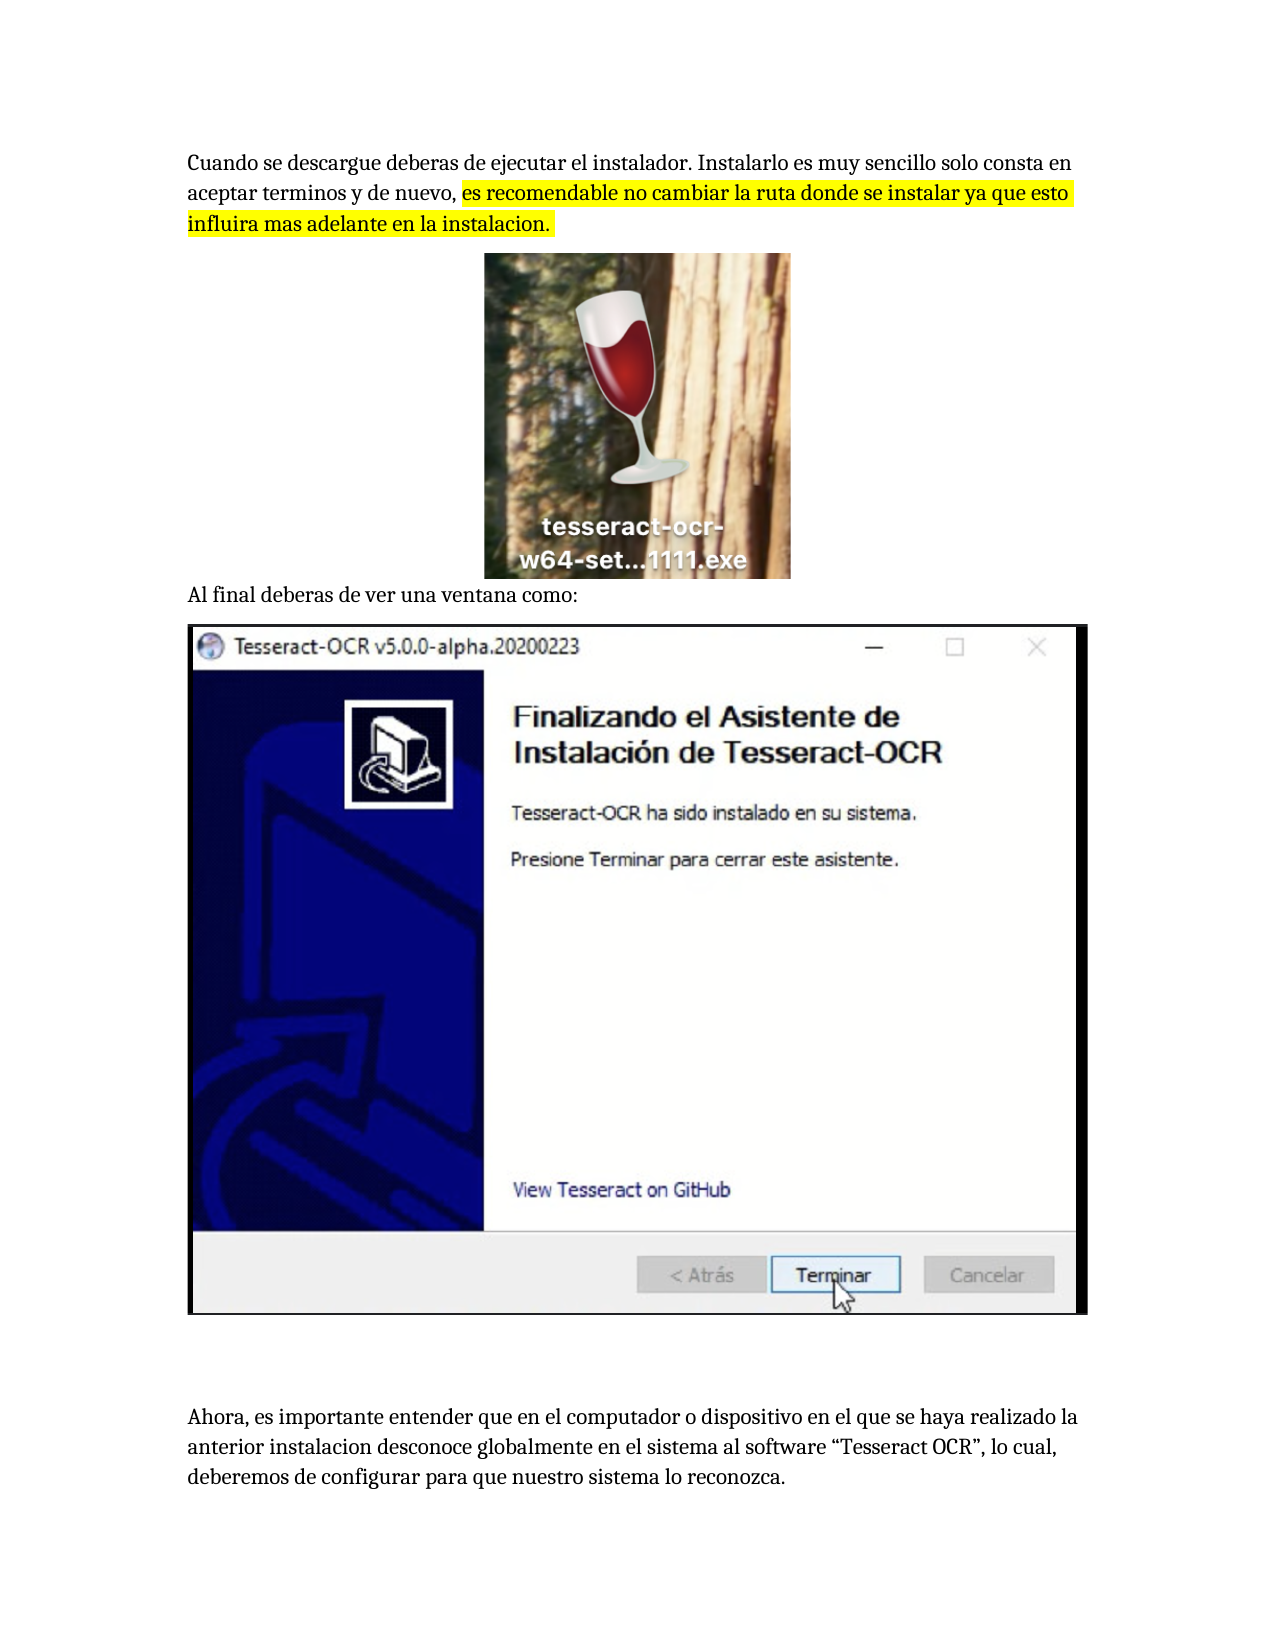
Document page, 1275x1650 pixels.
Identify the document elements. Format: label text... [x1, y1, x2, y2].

picture [187, 624, 1088, 1315]
text Al final deberas de ver una ventana como: [187, 253, 1087, 608]
text Cuando se descargue deberas de ejecutar el instalador. Instalarlo es muy sencillo solo consta en aceptar terminos y de nuevo, es recomendable no cambiar la ruta donde se instalar ya que esto influira mas adelante en la instalacion. [187, 150, 1087, 237]
picture [484, 253, 791, 579]
text Ahora, es importante entender que en el computador o dispositivo en el que se haya realizado la anterior instalacion desconoce globalmente en el sistema al software “Tesseract OCR”, lo cual, deberemos de configurar para que nuestro sistema lo reconozca. [187, 1404, 1087, 1490]
